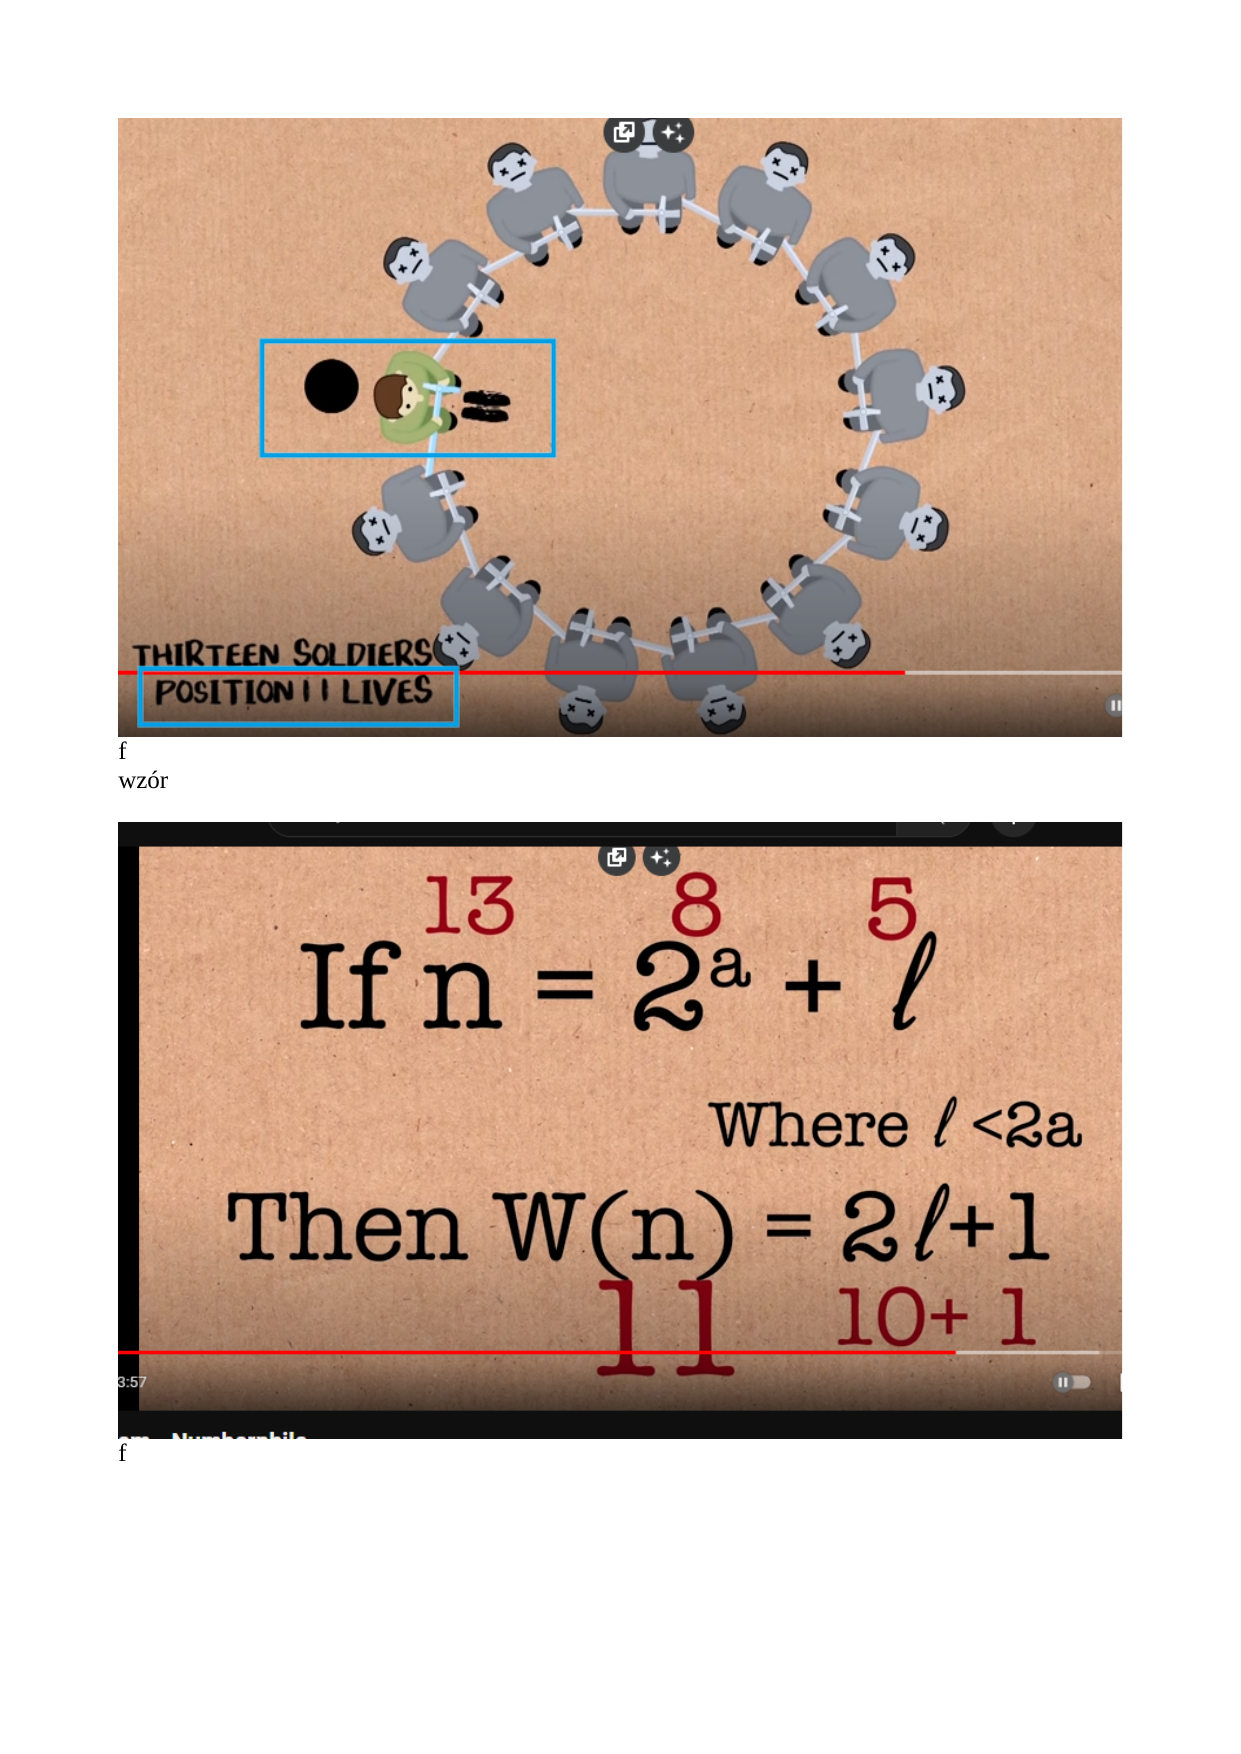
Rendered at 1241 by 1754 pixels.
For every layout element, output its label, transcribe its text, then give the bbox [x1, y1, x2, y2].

text f [118, 1439, 1122, 1467]
picture [118, 118, 1123, 737]
text wzór [118, 765, 1122, 794]
text f [118, 737, 1122, 765]
picture [118, 822, 1123, 1439]
